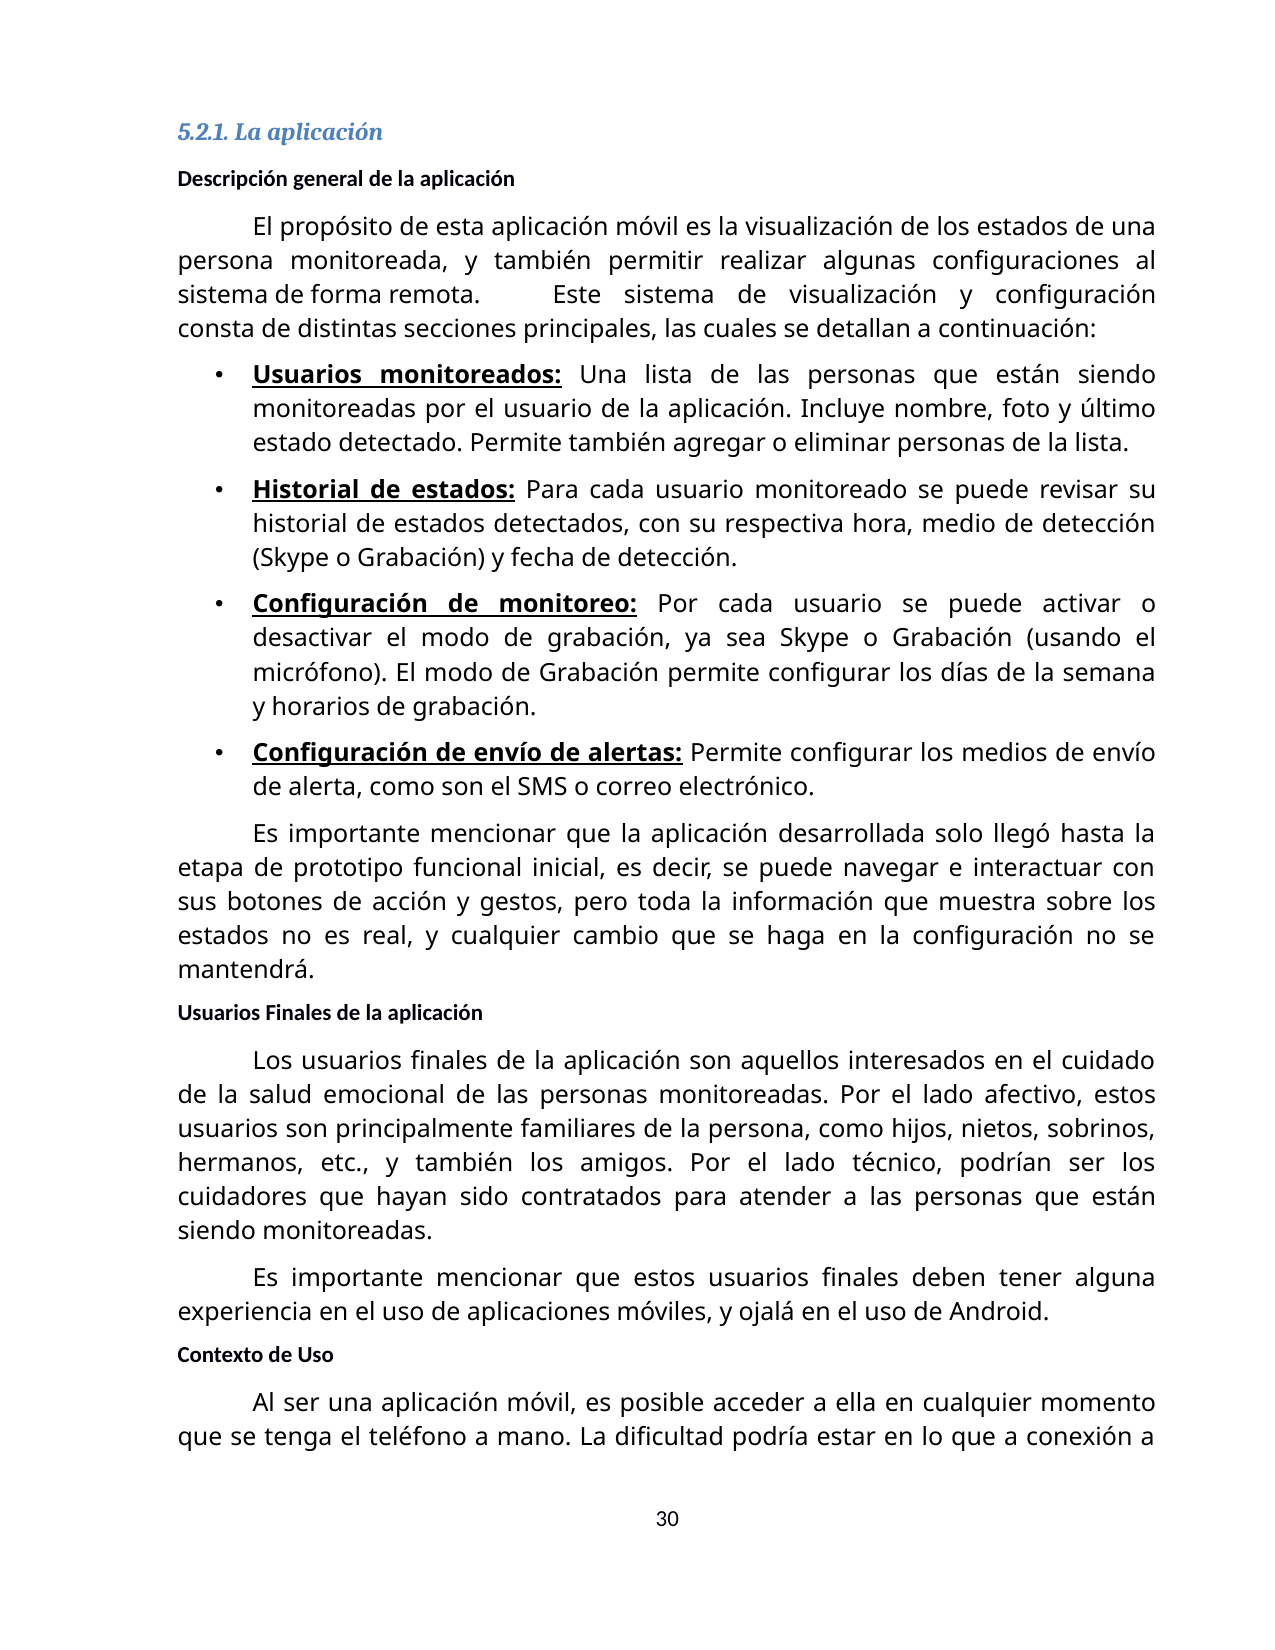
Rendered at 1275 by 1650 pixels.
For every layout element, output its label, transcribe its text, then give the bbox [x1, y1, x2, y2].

text Al ser una aplicación móvil, es posible acceder a ella en cualquier momento que se tenga el teléfono a mano. La dificultad podría estar en lo que a conexión a [177, 1384, 1157, 1452]
text Es importante mencionar que estos usuarios finales deben tener alguna experiencia en el uso de aplicaciones móviles, y ojalá en el uso de Android. [177, 1259, 1157, 1327]
text Es importante mencionar que la aplicación desarrollada solo llegó hasta la etapa de prototipo funcional inicial, es decir, se puede navegar e interactuar con sus botones de acción y gestos, pero toda la información que muestra sobre los estados no es real, y cualquier cambio que se haga en la configuración no se mantendrá. [177, 815, 1157, 986]
text Los usuarios finales de la aplicación son aquellos interesados en el cuidado de la salud emocional de las personas monitoreadas. Por el lado afectivo, estos usuarios son principalmente familiares de la persona, como hijos, nietos, sobrinos, hermanos, etc., y también los amigos. Por el lado técnico, podrían ser los cuidadores que hayan sido contratados para atender a las personas que están siendo monitoreadas. [177, 1042, 1157, 1247]
list Usuarios monitoreados: Una lista de las personas que están siendo monitoreadas por el usuario de la aplicación. Incluye nombre, foto y último estado detectado. Permite también agregar o eliminar personas de la lista. [215, 357, 1157, 459]
list Configuración de envío de alertas: Permite configurar los medios de envío de alerta, como son el SMS o correo electrónico. [215, 735, 1157, 803]
subtitle Contexto de Uso [177, 1340, 1157, 1368]
text El propósito de esta aplicación móvil es la visualización de los estados de una persona monitoreada, y también permitir realizar algunas configuraciones al sistema de forma remota. Este sistema de visualización y configuración consta de distintas secciones principales, las cuales se detallan a continuación: [177, 208, 1157, 344]
list Historial de estados: Para cada usuario monitoreado se puede revisar su historial de estados detectados, con su respectiva hora, medio de detección (Skype o Grabación) y fecha de detección. [215, 471, 1157, 574]
subtitle 5.2.1. La aplicación [177, 118, 1157, 147]
subtitle Descripción general de la aplicación [177, 164, 1157, 192]
list Configuración de monitoreo: Por cada usuario se puede activar o desactivar el modo de grabación, ya sea Skype o Grabación (usando el micrófono). El modo de Grabación permite configurar los días de la semana y horarios de grabación. [215, 586, 1157, 722]
subtitle Usuarios Finales de la aplicación [177, 998, 1157, 1026]
